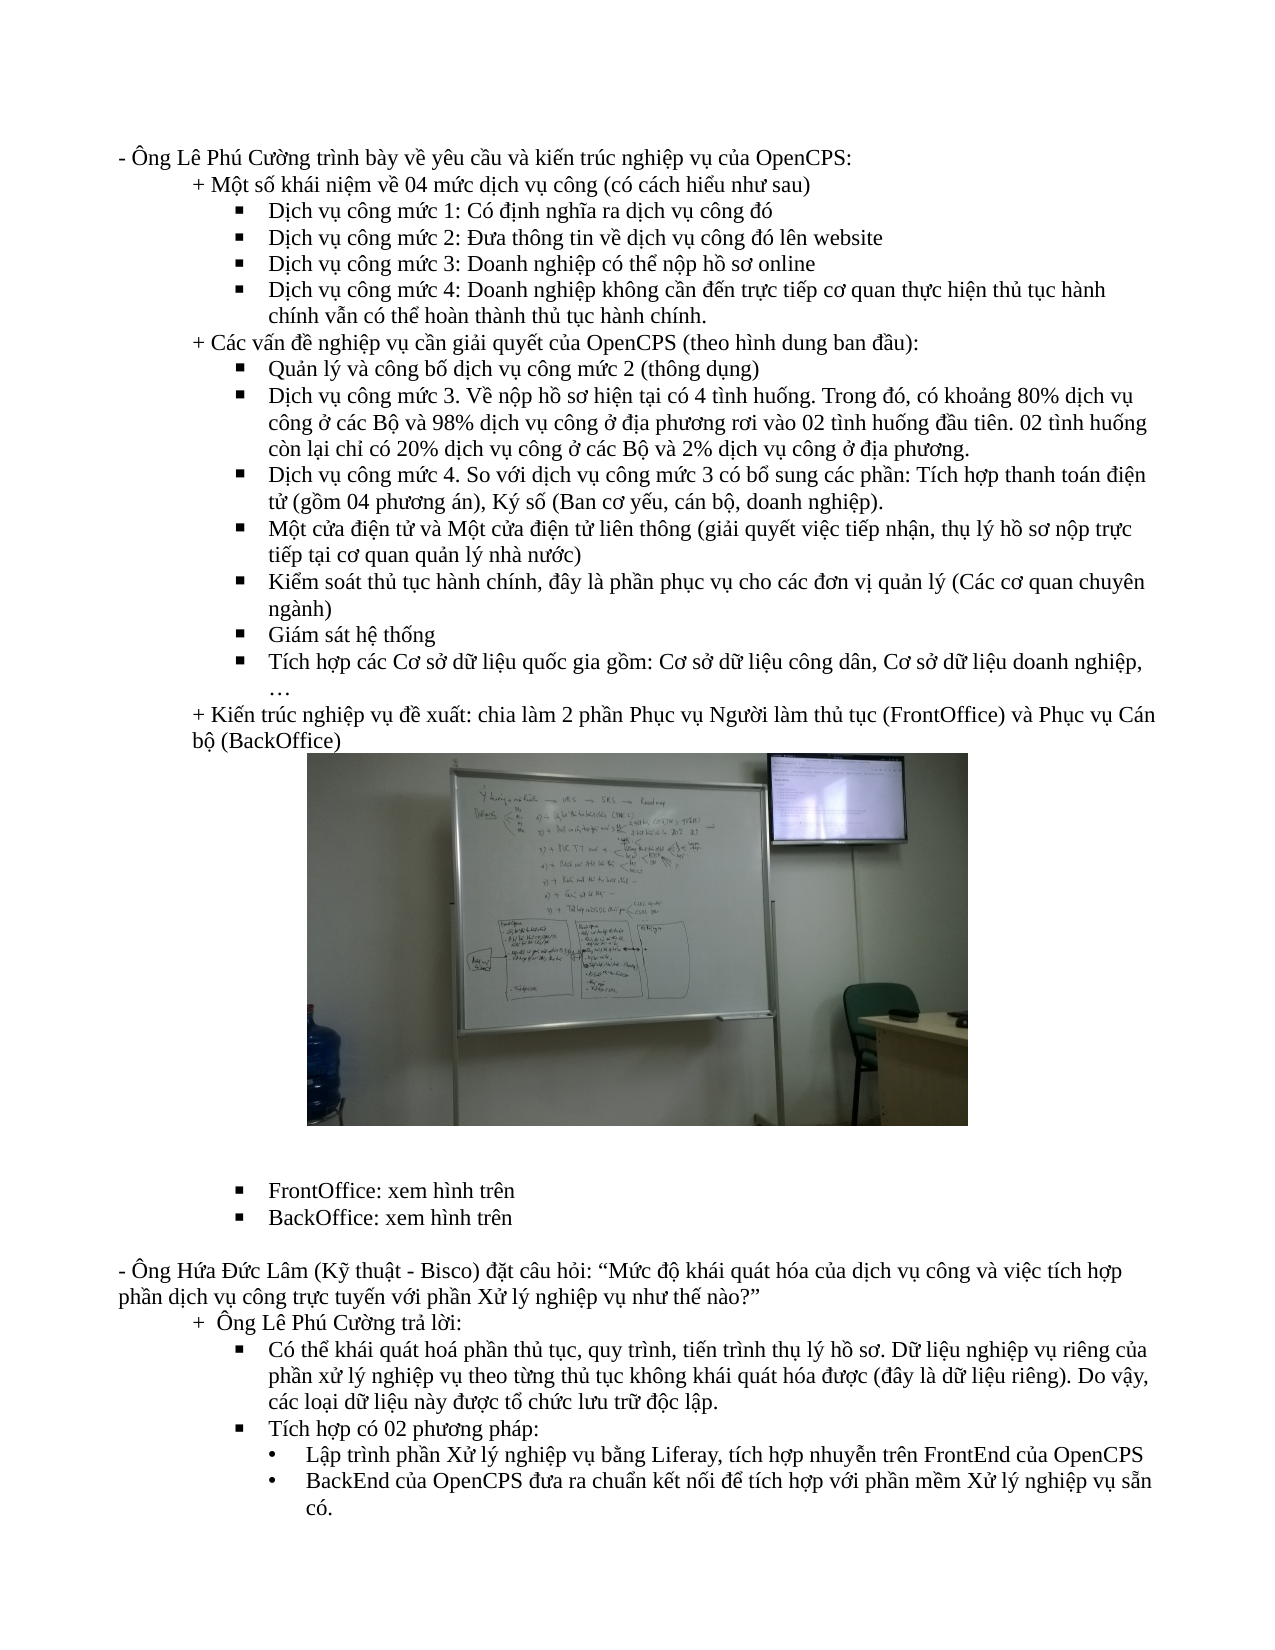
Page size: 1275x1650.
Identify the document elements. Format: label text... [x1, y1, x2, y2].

picture [307, 753, 968, 1126]
list Tích hợp có 02 phương pháp: [231, 1415, 1157, 1441]
text + Các vấn đề nghiệp vụ cần giải quyết của OpenCPS (theo hình dung ban đầu): [192, 329, 1157, 355]
list Dịch vụ công mức 3: Doanh nghiệp có thể nộp hồ sơ online [231, 250, 1157, 276]
list Một cửa điện tử và Một cửa điện tử liên thông (giải quyết việc tiếp nhận, thụ lý hồ sơ nộp trực tiếp tại cơ quan quản lý nhà nước) [231, 515, 1157, 568]
list BackEnd của OpenCPS đưa ra chuẩn kết nối để tích hợp với phần mềm Xử lý nghiệp vụ sẵn có. [268, 1467, 1157, 1520]
list Dịch vụ công mức 4. So với dịch vụ công mức 3 có bổ sung các phần: Tích hợp thanh toán điện tử (gồm 04 phương án), Ký số (Ban cơ yếu, cán bộ, doanh nghiệp). [231, 462, 1157, 515]
text + Ông Lê Phú Cường trả lời: [192, 1309, 1157, 1336]
list Quản lý và công bố dịch vụ công mức 2 (thông dụng) [231, 355, 1157, 382]
list Giám sát hệ thống [231, 621, 1157, 648]
text + Một số khái niệm về 04 mức dịch vụ công (có cách hiểu như sau) [192, 171, 1157, 197]
text - Ông Lê Phú Cường trình bày về yêu cầu và kiến trúc nghiệp vụ của OpenCPS: [118, 144, 1157, 171]
list Dịch vụ công mức 2: Đưa thông tin về dịch vụ công đó lên website [231, 223, 1157, 250]
list Dịch vụ công mức 4: Doanh nghiệp không cần đến trực tiếp cơ quan thực hiện thủ tục hành chính vẫn có thể hoàn thành thủ tục hành chính. [231, 276, 1157, 329]
list BackOffice: xem hình trên [231, 1204, 1157, 1230]
list Tích hợp các Cơ sở dữ liệu quốc gia gồm: Cơ sở dữ liệu công dân, Cơ sở dữ liệu doanh nghiệp, … [231, 648, 1157, 701]
list FrontOffice: xem hình trên [231, 1178, 1157, 1204]
list Dịch vụ công mức 1: Có định nghĩa ra dịch vụ công đó [231, 197, 1157, 223]
list Dịch vụ công mức 3. Về nộp hồ sơ hiện tại có 4 tình huống. Trong đó, có khoảng 80% dịch vụ công ở các Bộ và 98% dịch vụ công ở địa phương rơi vào 02 tình huống đầu tiên. 02 tình huống còn lại chỉ có 20% dịch vụ công ở các Bộ và 2% dịch vụ công ở địa phương. [231, 382, 1157, 462]
list Kiểm soát thủ tục hành chính, đây là phần phục vụ cho các đơn vị quản lý (Các cơ quan chuyên ngành) [231, 568, 1157, 621]
text + Kiến trúc nghiệp vụ đề xuất: chia làm 2 phần Phục vụ Người làm thủ tục (FrontOffice) và Phục vụ Cán bộ (BackOffice) [192, 701, 1157, 753]
list Có thể khái quát hoá phần thủ tục, quy trình, tiến trình thụ lý hồ sơ. Dữ liệu nghiệp vụ riêng của phần xử lý nghiệp vụ theo từng thủ tục không khái quát hóa được (đây là dữ liệu riêng). Do vậy, các loại dữ liệu này được tổ chức lưu trữ độc lập. [231, 1336, 1157, 1415]
list Lập trình phần Xử lý nghiệp vụ bằng Liferay, tích hợp nhuyễn trên FrontEnd của OpenCPS [268, 1441, 1157, 1467]
text - Ông Hứa Đức Lâm (Kỹ thuật - Bisco) đặt câu hỏi: “Mức độ khái quát hóa của dịch vụ công và việc tích hợp phần dịch vụ công trực tuyến với phần Xử lý nghiệp vụ như thế nào?” [118, 1257, 1157, 1309]
